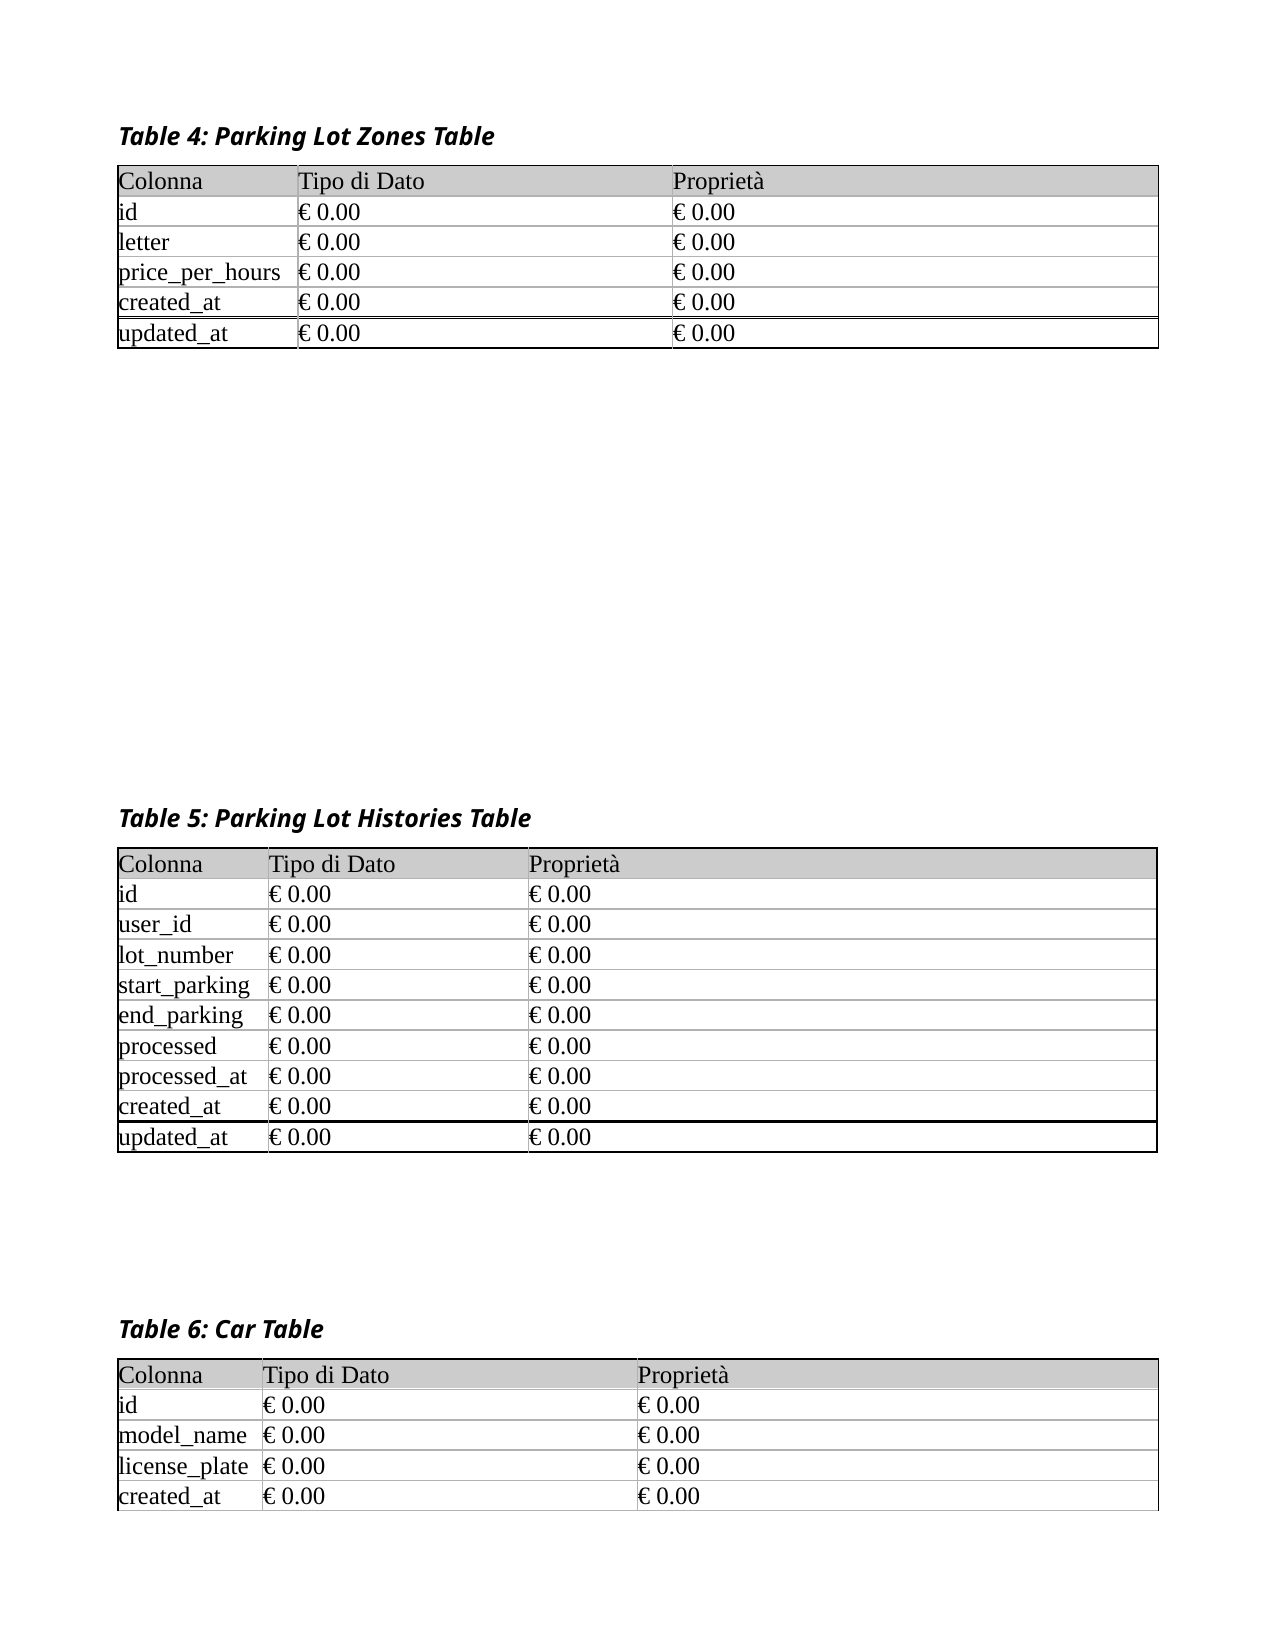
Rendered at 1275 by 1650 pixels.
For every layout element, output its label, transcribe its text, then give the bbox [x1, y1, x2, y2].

table_cell user_id [119, 910, 268, 938]
table_cell NOT NULL [673, 257, 1158, 286]
table_cell id [119, 197, 297, 225]
table_cell model_name [119, 1421, 262, 1449]
table_cell NULLABLE [529, 1123, 1156, 1151]
table_cell TIMESTAMP [263, 1481, 637, 1510]
table_cell Primary Key [673, 197, 1158, 225]
table_cell price_per_hours [119, 257, 297, 286]
table_header Tipo di Dato [299, 166, 672, 195]
table_cell id [119, 1390, 262, 1419]
table_header Colonna [119, 849, 268, 878]
table_cell TIMESTAMP [269, 1123, 528, 1151]
table_cell Foreign Key che fa riferimento a parking_lots.lot_number, onDelete: cascade [529, 940, 1156, 968]
table_cell BIGINT (unsigned, auto-increment) [299, 197, 672, 225]
table_cell processed_at [119, 1061, 268, 1090]
table_header Tipo di Dato [263, 1360, 637, 1388]
table_cell TIMESTAMP [269, 1091, 528, 1120]
table_cell NULLABLE [638, 1481, 1158, 1510]
table_cell TIMESTAMP [299, 319, 672, 347]
table_cell Primary Key [529, 879, 1156, 908]
table_header Colonna [119, 166, 297, 195]
table_cell BIGINT (unsigned) [269, 910, 528, 938]
text Table 5: Parking Lot Histories Table [118, 801, 1157, 835]
table_cell DATETIME [269, 970, 528, 999]
table_header Proprietà [638, 1360, 1158, 1388]
table_cell BIGINT (unsigned, auto-increment) [269, 879, 528, 908]
table_cell lot_number [119, 940, 268, 968]
table_cell NOT NULL [529, 1001, 1156, 1029]
table_header Tipo di Dato [269, 849, 528, 878]
table_header Proprietà [673, 166, 1158, 195]
table_header Colonna [119, 1360, 262, 1388]
table_cell updated_at [119, 1123, 268, 1151]
table_cell BIGINT (unsigned, auto-increment) [263, 1390, 637, 1419]
table_cell created_at [119, 288, 297, 316]
table_cell BOOLEAN [269, 1031, 528, 1059]
table_cell NULLABLE [673, 288, 1158, 316]
table_cell license_plate [119, 1451, 262, 1479]
table_cell NULLABLE [529, 1061, 1156, 1090]
table_cell Foreign Key che fa riferimento a users.id, onDelete: cascade [529, 910, 1156, 938]
table_header Proprietà [529, 849, 1156, 878]
table_cell DATETIME [269, 1001, 528, 1029]
text Table 4: Parking Lot Zones Table [118, 118, 1157, 152]
table_cell INT (unsigned) [269, 940, 528, 968]
text Table 6: Car Table [118, 1312, 1157, 1346]
table_cell id [119, 879, 268, 908]
table_cell NULLABLE [529, 1091, 1156, 1120]
table_cell created_at [119, 1091, 268, 1120]
table_cell processed [119, 1031, 268, 1059]
table_cell NOT NULL, UNIQUE [638, 1451, 1158, 1479]
table_cell start_parking [119, 970, 268, 999]
table_cell NOT NULL [529, 970, 1156, 999]
table_cell NOT NULL [638, 1421, 1158, 1449]
table_cell VARCHAR [263, 1421, 637, 1449]
table_cell DATETIME [269, 1061, 528, 1090]
table_cell TIMESTAMP [299, 288, 672, 316]
table_cell VARCHAR (7) [263, 1451, 637, 1479]
table_cell created_at [119, 1481, 262, 1510]
table_cell CHAR (1) [299, 227, 672, 256]
table_cell DEFAULT false [529, 1031, 1156, 1059]
table_cell DECIMAL (4, 2) [299, 257, 672, 286]
table_cell letter [119, 227, 297, 256]
table_cell end_parking [119, 1001, 268, 1029]
table_cell NULLABLE [673, 319, 1158, 347]
table_cell Primary Key [638, 1390, 1158, 1419]
table_cell NOT NULL [673, 227, 1158, 256]
table_cell updated_at [119, 319, 297, 347]
